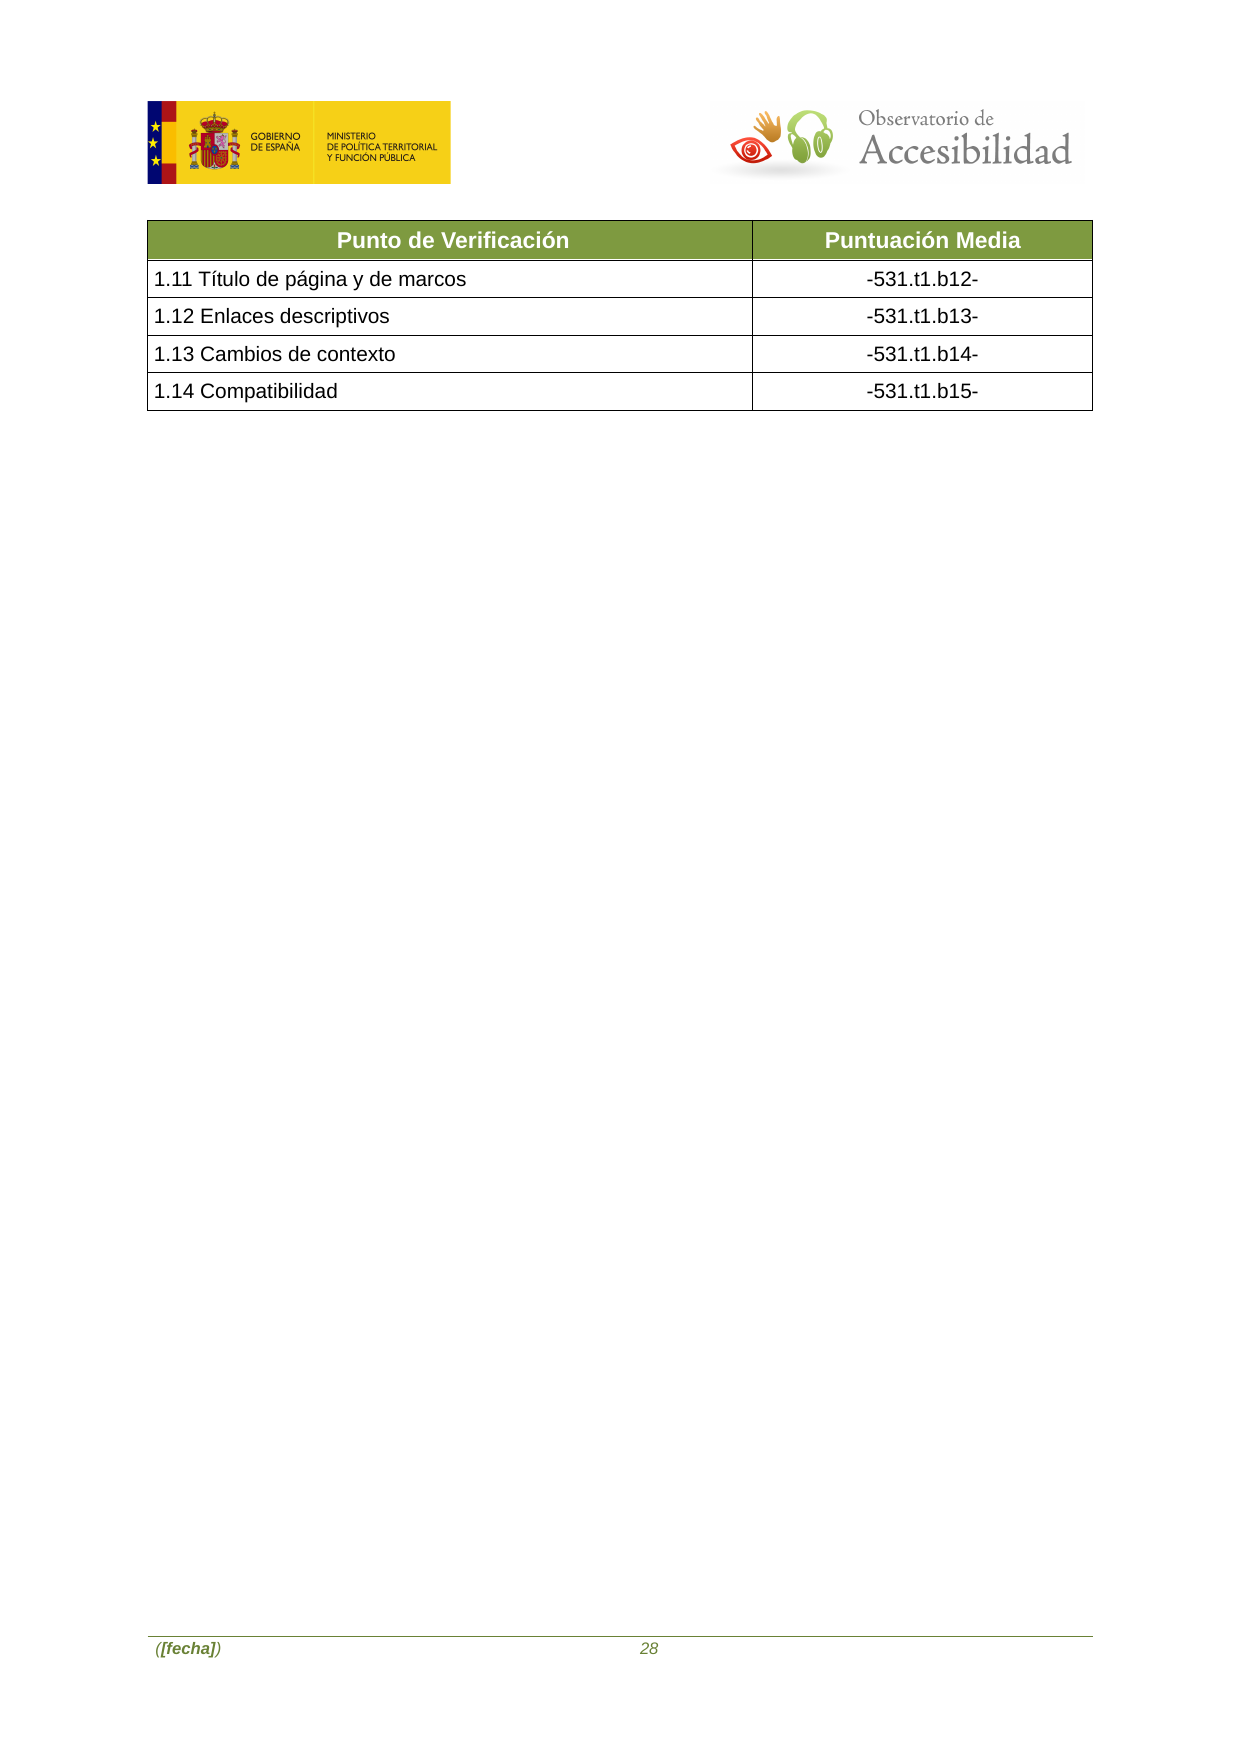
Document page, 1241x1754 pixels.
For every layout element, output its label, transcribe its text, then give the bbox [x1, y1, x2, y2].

table_cell 1.13 Cambios de contexto [148, 336, 752, 372]
table_cell -531.t1.b14- [753, 336, 1092, 372]
table_cell -531.t1.b12- [753, 261, 1092, 297]
table_header Punto de Verificación [148, 221, 752, 259]
table_cell -531.t1.b13- [753, 298, 1092, 334]
table_cell 1.12 Enlaces descriptivos [148, 298, 752, 334]
picture [710, 101, 1086, 184]
table_cell 1.14 Compatibilidad [148, 373, 752, 409]
table_cell 1.11 Título de página y de marcos [148, 261, 752, 297]
table_cell -531.t1.b15- [753, 373, 1092, 409]
picture [147, 101, 451, 184]
table_header Puntuación Media [753, 221, 1092, 259]
